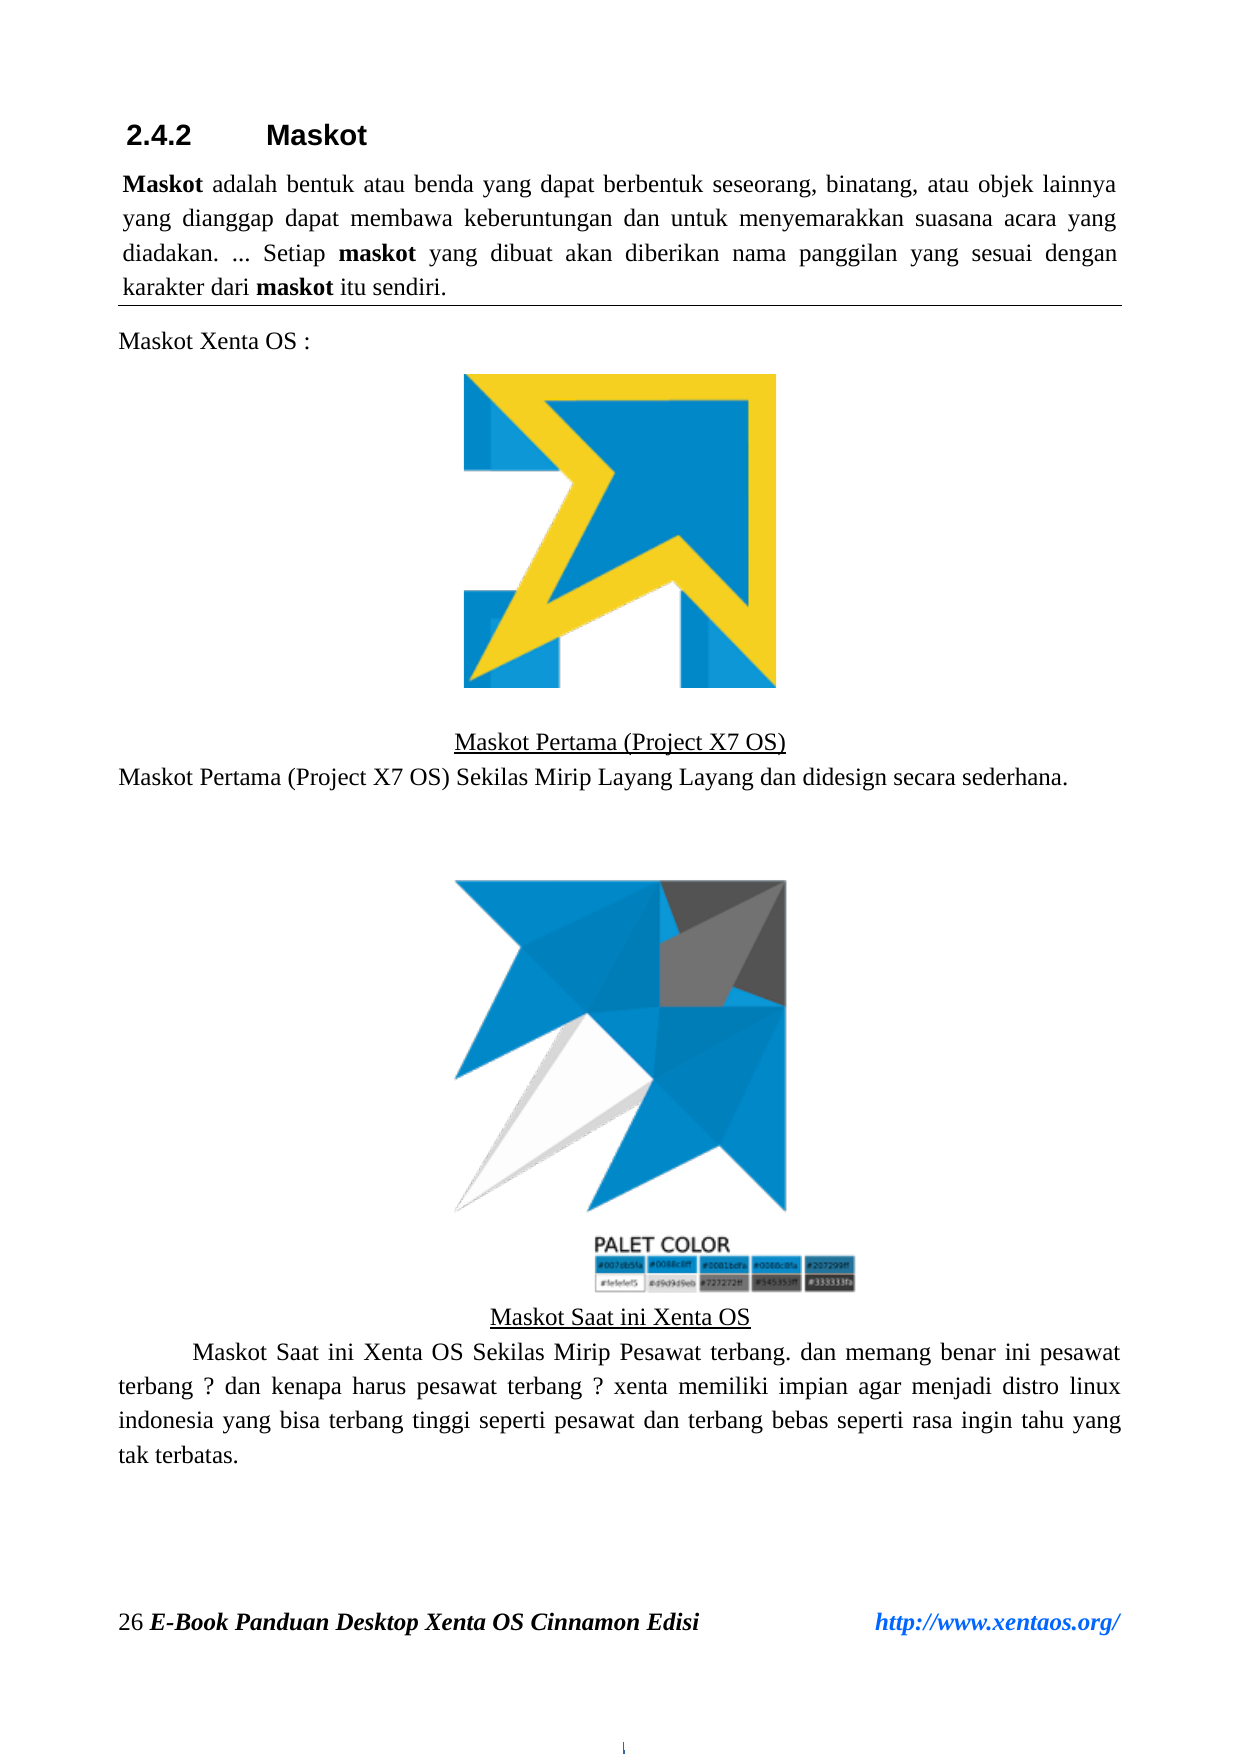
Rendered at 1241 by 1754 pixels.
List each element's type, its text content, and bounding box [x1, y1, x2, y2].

subtitle Maskot [118, 118, 1122, 152]
text Maskot Saat ini Xenta OS [118, 1302, 1122, 1331]
text Maskot Pertama (Project X7 OS) [118, 727, 1122, 756]
picture [370, 796, 870, 1297]
text Maskot Xenta OS : [118, 326, 1122, 354]
text Maskot Pertama (Project X7 OS) Sekilas Mirip Layang Layang dan didesign secara sederhana. [118, 762, 1122, 791]
text Maskot Saat ini Xenta OS Sekilas Mirip Pesawat terbang. dan memang benar ini pesawat terbang ? dan kenapa harus pesawat terbang ? xenta memiliki impian agar menjadi distro linux indonesia yang bisa terbang tinggi seperti pesawat dan terbang bebas seperti rasa ingin tahu yang tak terbatas. [118, 1337, 1122, 1469]
picture [463, 374, 777, 688]
text Maskot adalah bentuk atau benda yang dapat berbentuk seseorang, binatang, atau objek lainnya yang dianggap dapat membawa keberuntungan dan untuk menyemarakkan suasana acara yang diadakan. ... Setiap maskot yang dibuat akan diberikan nama panggilan yang sesuai dengan karakter dari maskot itu sendiri. [118, 164, 1122, 305]
